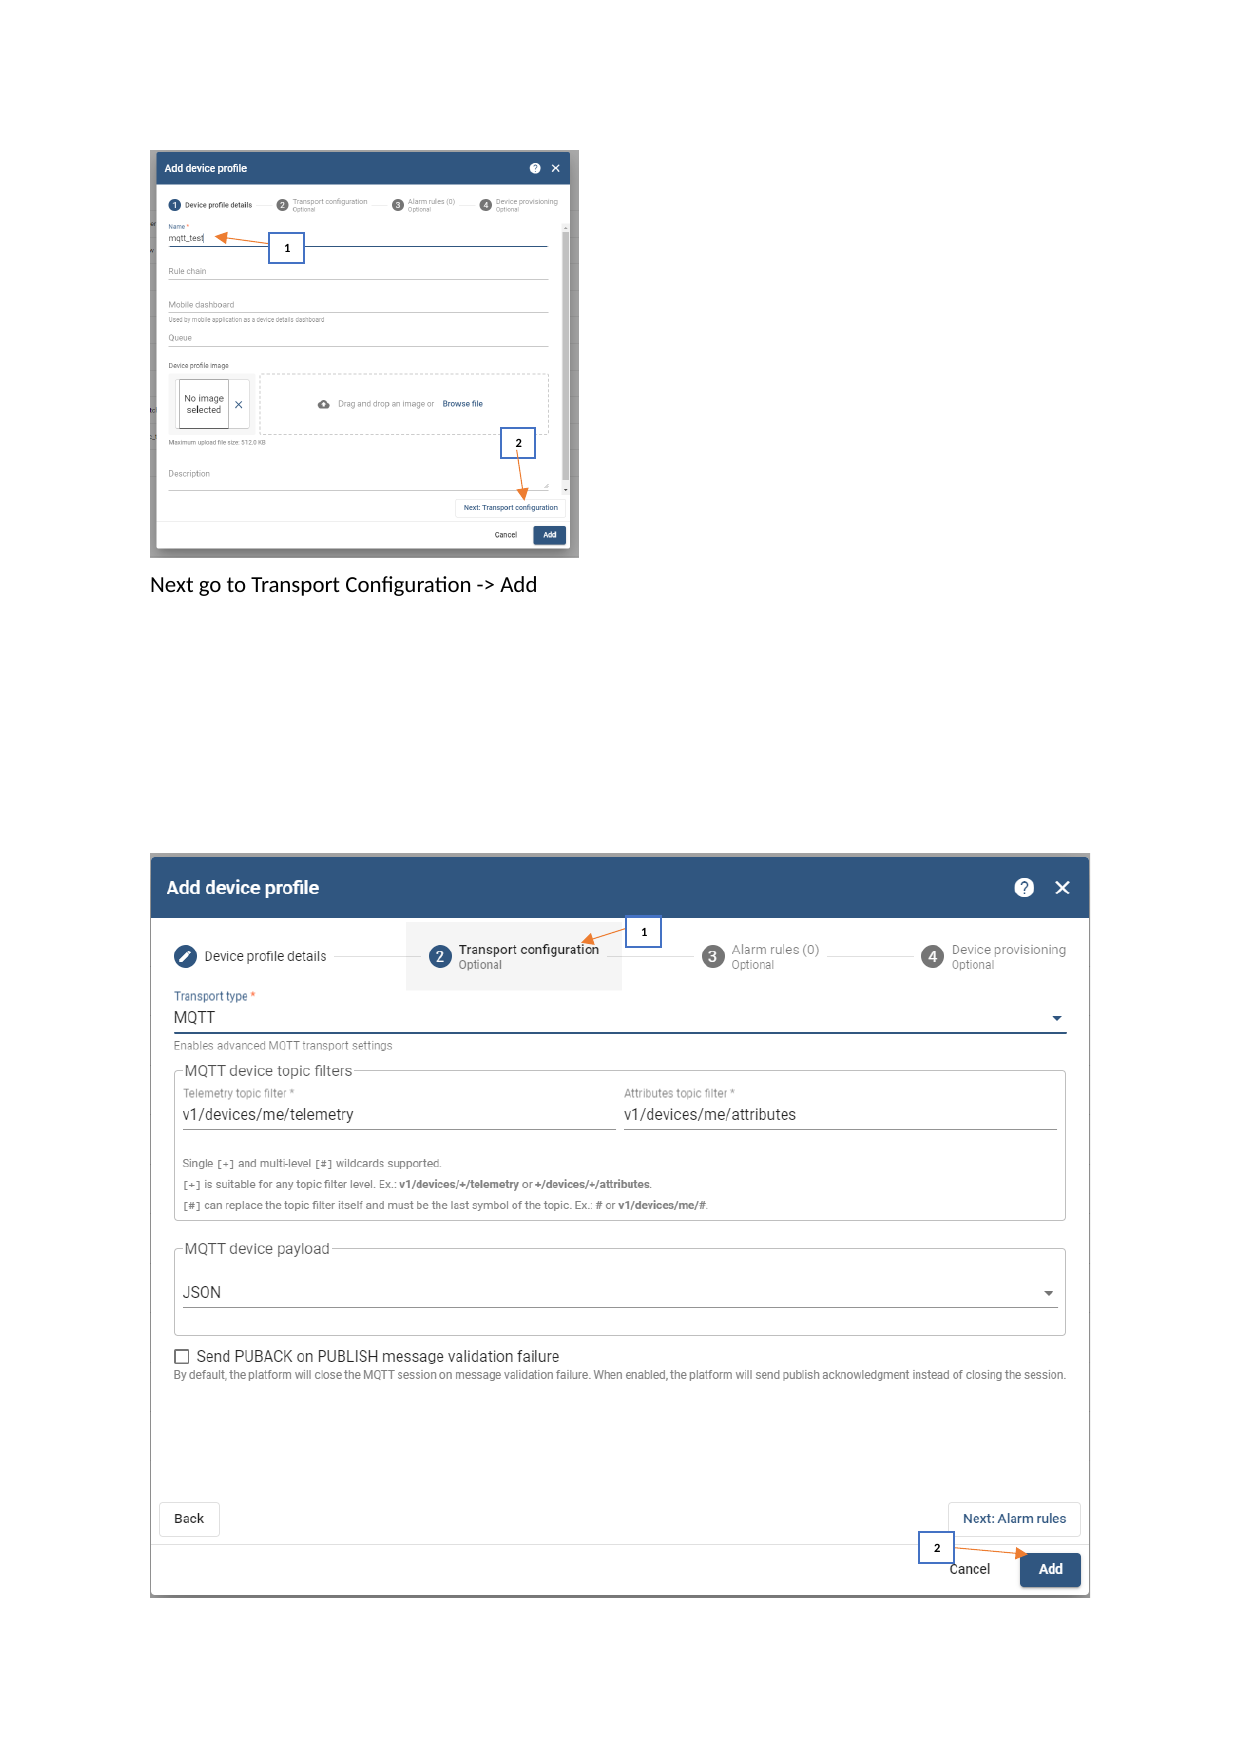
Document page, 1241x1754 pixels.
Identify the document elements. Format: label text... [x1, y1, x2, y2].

picture [150, 853, 1091, 1598]
text Next go to Transport Configuration -> Add [150, 570, 1090, 598]
picture [150, 150, 579, 558]
